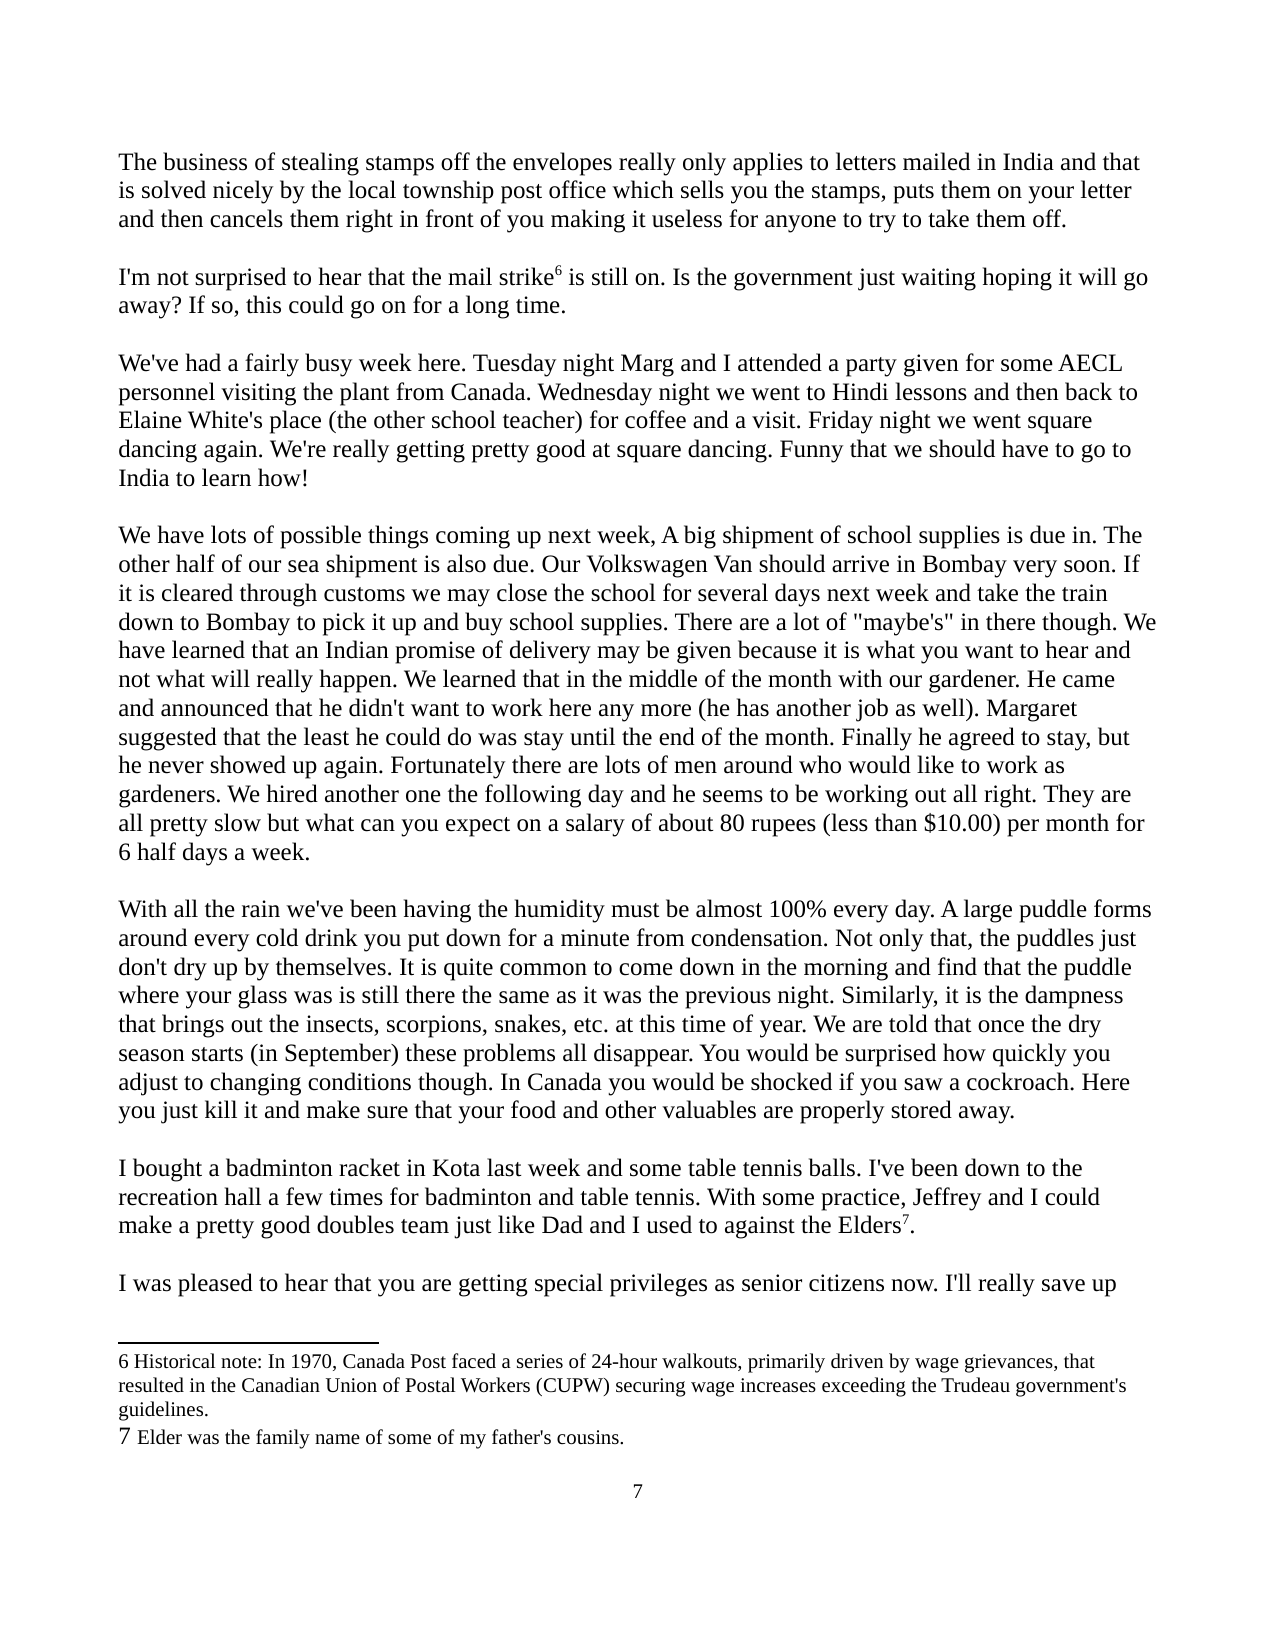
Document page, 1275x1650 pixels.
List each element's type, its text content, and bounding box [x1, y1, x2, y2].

text The business of stealing stamps off the envelopes really only applies to letters mailed in India and that [118, 147, 1157, 176]
text around every cold drink you put down for a minute from condensation. Not only that, the puddles just don't dry up by themselves. It is quite common to come down in the morning and find that the puddle where your glass was is still there the same as it was the previous night. Similarly, it is the dampness that brings out the insects, scorpions, snakes, etc. at this time of year. We are told that once the dry season starts (in September) these problems all disappear. You would be surprised how quickly you adjust to changing conditions though. In Canada you would be shocked if you saw a cockroach. Here you just kill it and make sure that your food and other valuables are properly stored away. [118, 923, 1157, 1124]
text is solved nicely by the local township post office which sells you the stamps, puts them on your letter and then cancels them right in front of you making it useless for anyone to try to take them off. [118, 176, 1157, 233]
text I was pleased to hear that you are getting special privileges as senior citizens now. I'll really save up [118, 1268, 1157, 1297]
text recreation hall a few times for badminton and table tennis. With some practice, Jeffrey and I could make a pretty good doubles team just like Dad and I used to against the Elders. [118, 1182, 1157, 1239]
text Elder was the family name of some of my father's cousins. [118, 1421, 1157, 1449]
text I'm not surprised to hear that the mail strike is still on. Is the government just waiting hoping it will go away? If so, this could go on for a long time. [118, 262, 1157, 319]
text We've had a fairly busy week here. Tuesday night Marg and I attended a party given for some AECL personnel visiting the plant from Canada. Wednesday night we went to Hindi lessons and then back to Elaine White's place (the other school teacher) for coffee and a visit. Friday night we went square dancing again. We're really getting pretty good at square dancing. Funny that we should have to go to India to learn how! [118, 348, 1157, 492]
text With all the rain we've been having the humidity must be almost 100% every day. A large puddle forms [118, 894, 1157, 923]
text We have lots of possible things coming up next week, A big shipment of school supplies is due in. The other half of our sea shipment is also due. Our Volkswagen Van should arrive in Bombay very soon. If it is cleared through customs we may close the school for several days next week and take the train down to Bombay to pick it up and buy school supplies. There are a lot of "maybe's" in there though. We have learned that an Indian promise of delivery may be given because it is what you want to hear and not what will really happen. We learned that in the middle of the month with our gardener. He came and announced that he didn't want to work here any more (he has another job as well). Margaret suggested that the least he could do was stay until the end of the month. Finally he agreed to stay, but he never showed up again. Fortunately there are lots of men around who would like to work as gardeners. We hired another one the following day and he seems to be working out all right. They are all pretty slow but what can you expect on a salary of about 80 rupees (less than $10.00) per month for 6 half days a week. [118, 521, 1157, 866]
text Historical note: In 1970, Canada Post faced a series of 24-hour walkouts, primarily driven by wage grievances, that resulted in the Canadian Union of Postal Workers (CUPW) securing wage increases exceeding the Trudeau government's guidelines. [118, 1349, 1157, 1421]
text I bought a badminton racket in Kota last week and some table tennis balls. I've been down to the [118, 1153, 1157, 1182]
